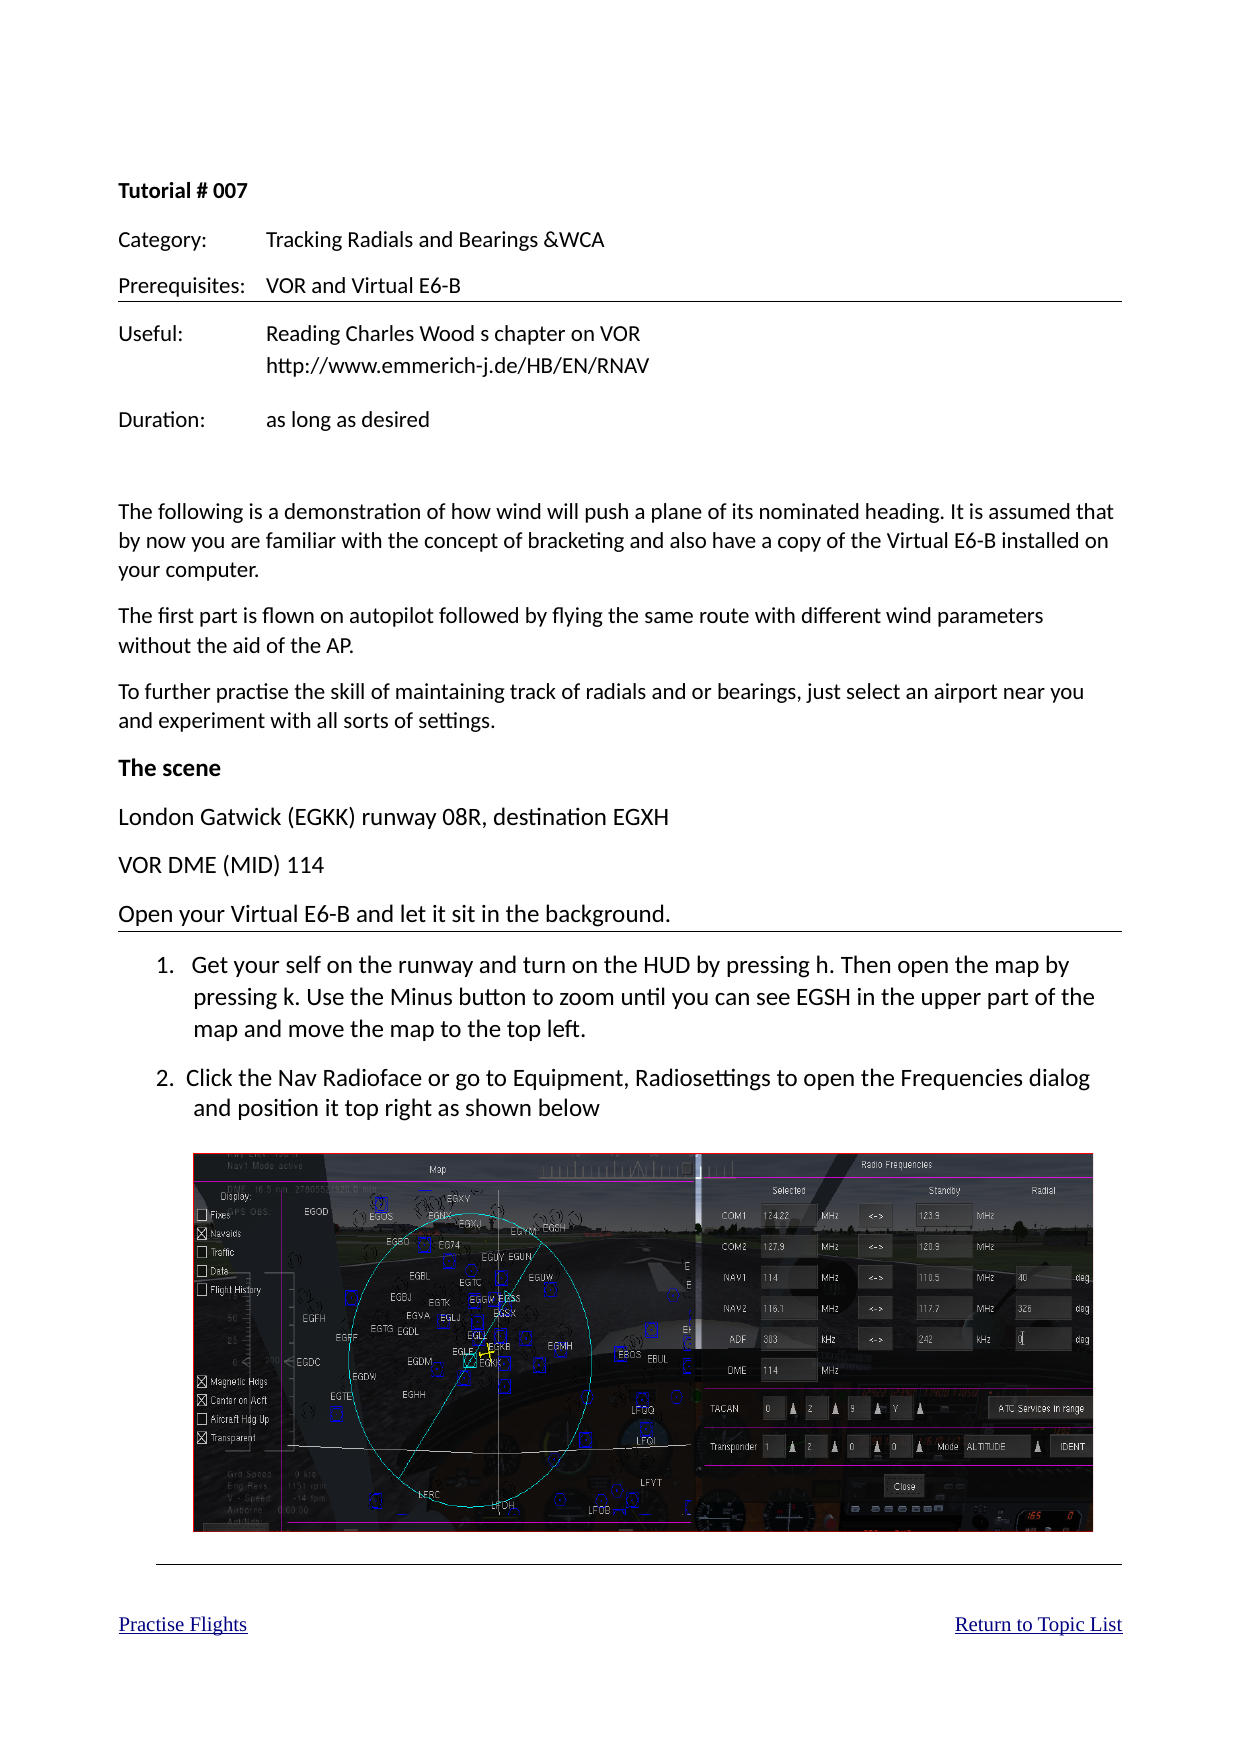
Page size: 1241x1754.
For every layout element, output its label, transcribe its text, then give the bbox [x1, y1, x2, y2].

text Duration: as long as desired [118, 405, 1122, 433]
list Click the Nav Radioface or go to Equipment, Radiosettings to open the Frequencies dialog and position it top right as shown below [156, 1062, 1122, 1564]
text Prerequisites: VOR and Virtual E6-B [118, 271, 1122, 301]
text To further practise the skill of maintaining track of radials and or bearings, just select an airport near you and experiment with all sorts of settings. [118, 677, 1122, 734]
text Category: Tracking Radials and Bearings &WCA [118, 225, 1122, 253]
picture [193, 1153, 1094, 1532]
text Tutorial # 007 [118, 176, 1122, 204]
text Useful: Reading Charles Wood s chapter on VOR http://www.emmerich-j.de/HB/EN/RNAV [118, 319, 1122, 380]
text The following is a demonstration of how wind will push a plane of its nominated heading. It is assumed that by now you are familiar with the concept of bracketing and also have a copy of the Virtual E6-B installed on your computer. [118, 497, 1122, 583]
text VOR DME (MID) 114 [118, 850, 1122, 880]
text The first part is flown on autopilot followed by flying the same route with different wind parameters without the aid of the AP. [118, 602, 1122, 659]
text The scene [118, 752, 1122, 783]
text London Gatwick (EGKK) runway 08R, destination EGXH [118, 801, 1122, 832]
text Open your Virtual E6-B and let it sit in the background. [118, 898, 1122, 931]
list Get your self on the runway and turn on the HUD by pressing h. Then open the map by pressing k. Use the Minus button to zoom until you can see EGSH in the upper part of the map and move the map to the top left. [156, 949, 1122, 1044]
